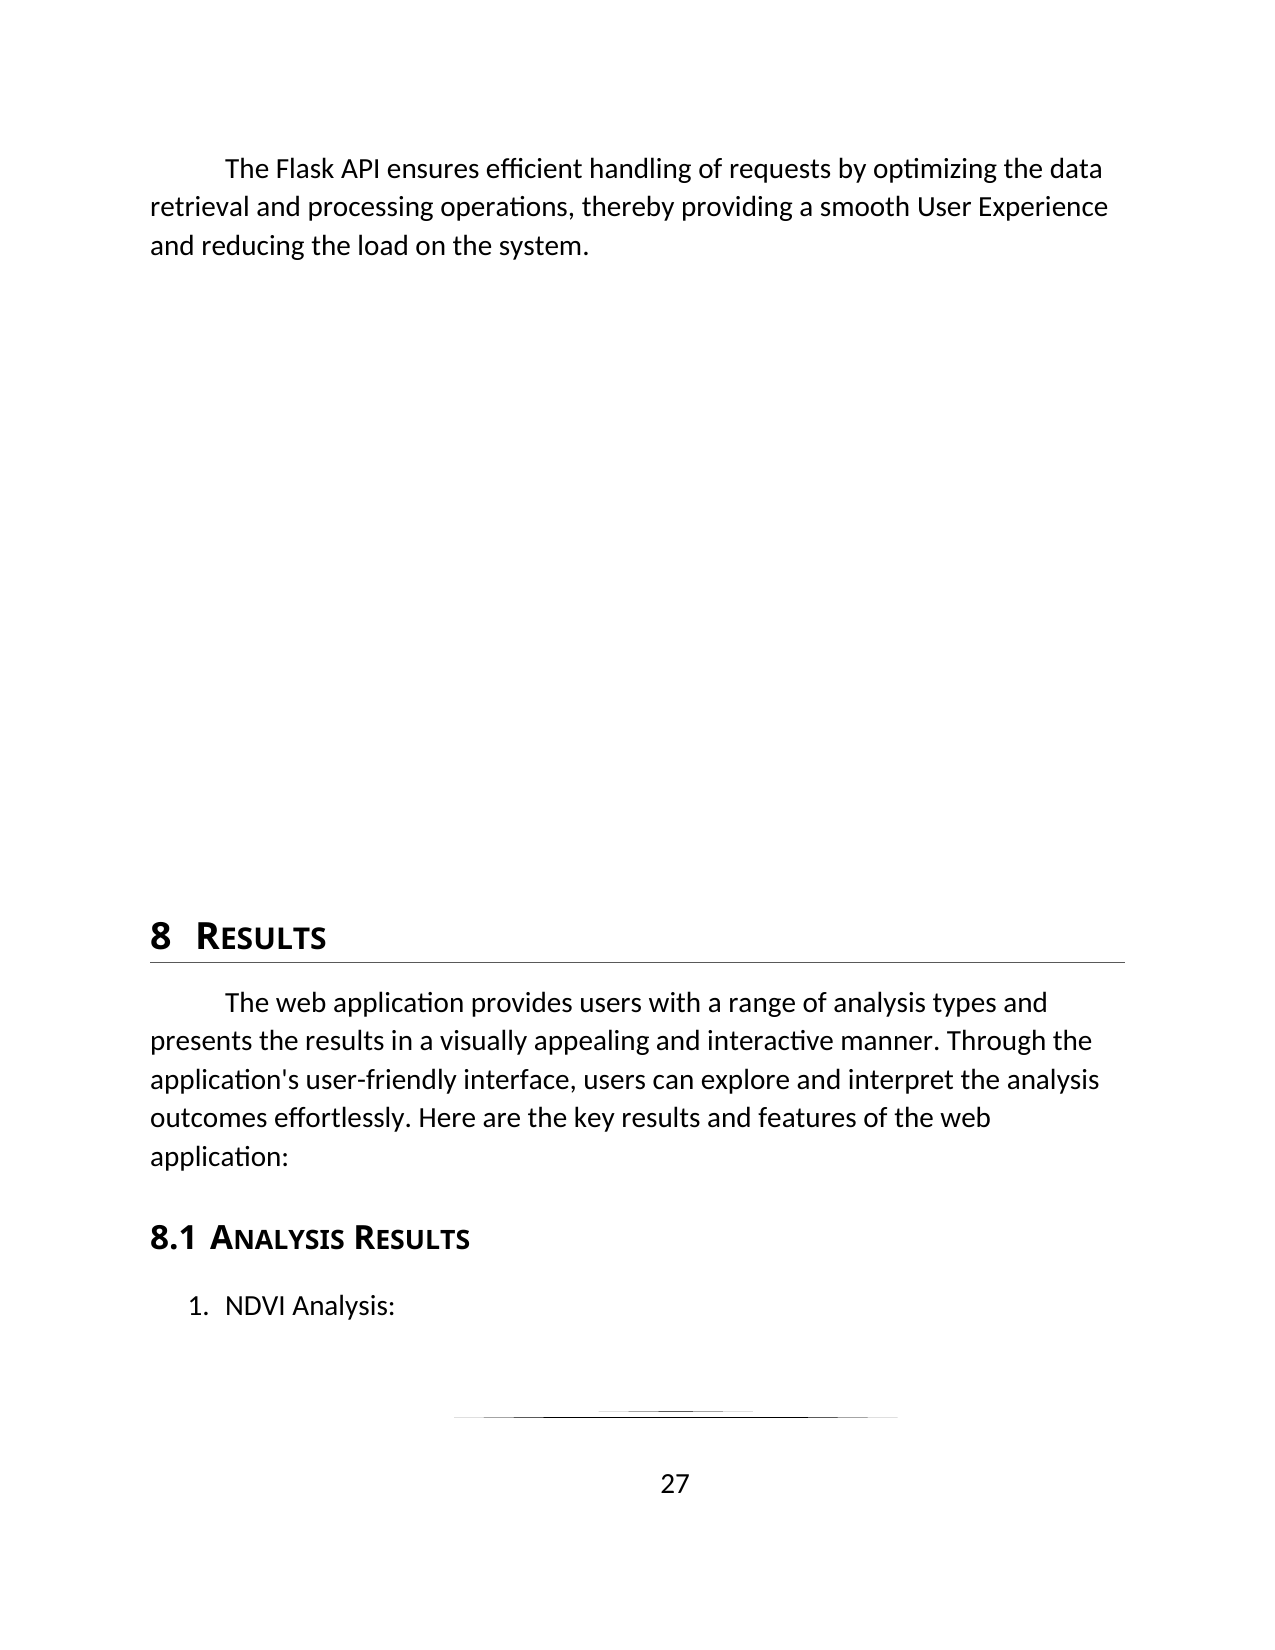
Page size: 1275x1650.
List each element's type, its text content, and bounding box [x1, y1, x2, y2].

list The Flask API ensures efficient handling of requests by optimizing the data retrieval and processing operations, thereby providing a smooth User Experience and reducing the load on the system. [150, 150, 1125, 262]
text The web application provides users with a range of analysis types and presents the results in a visually appealing and interactive manner. Through the application's user-friendly interface, users can explore and interpret the analysis outcomes effortlessly. Here are the key results and features of the web application: [150, 984, 1125, 1173]
subtitle Results [150, 909, 1125, 962]
list NDVI Analysis: [187, 1287, 1125, 1323]
subtitle Analysis Results [150, 1213, 1125, 1259]
